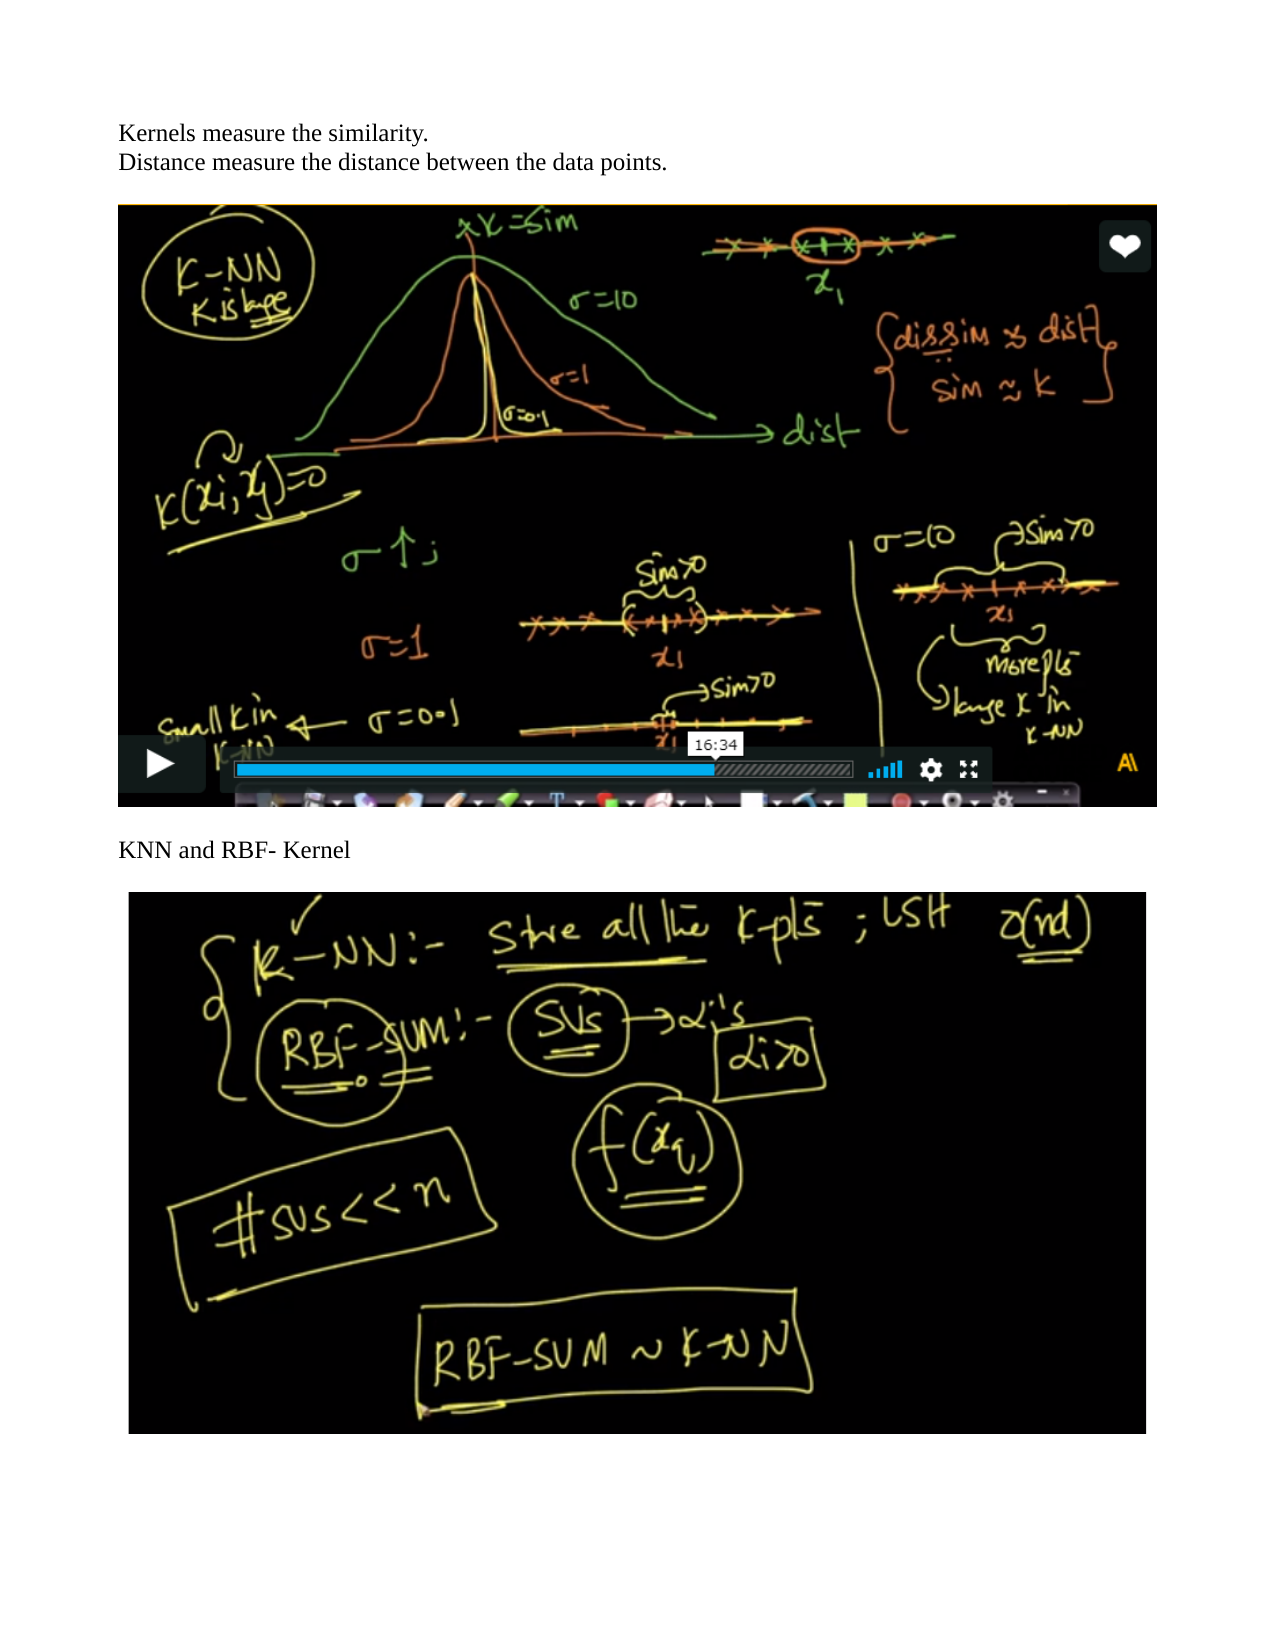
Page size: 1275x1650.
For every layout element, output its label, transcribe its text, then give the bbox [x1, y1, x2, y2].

text KNN and RBF- Kernel [118, 835, 1157, 864]
text Distance measure the distance between the data points. [118, 147, 1157, 176]
picture [118, 204, 1157, 807]
text Kernels measure the similarity. [118, 118, 1157, 147]
picture [128, 892, 1147, 1434]
